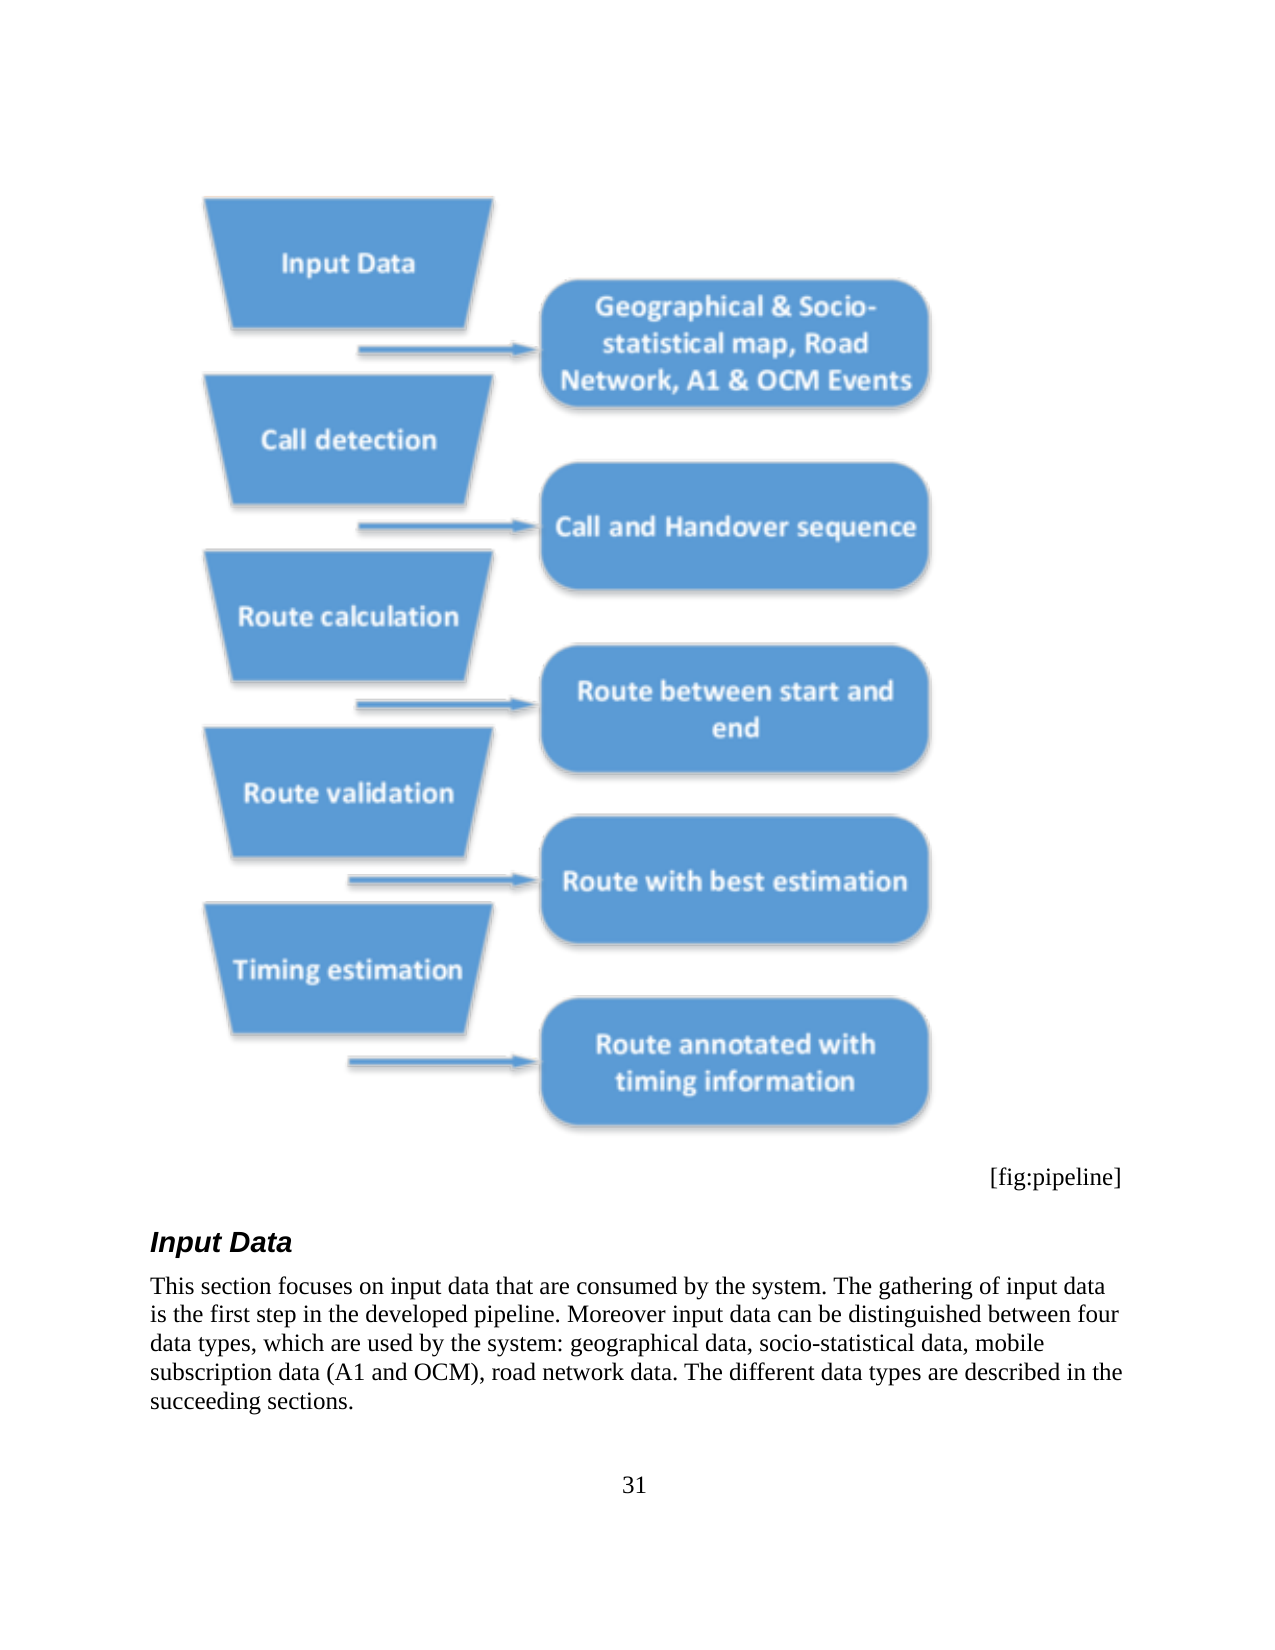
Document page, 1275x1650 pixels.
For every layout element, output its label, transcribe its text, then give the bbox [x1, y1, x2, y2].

text [fig:pipeline] [150, 150, 1125, 1191]
text This section focuses on input data that are consumed by the system. The gathering of input data is the first step in the developed pipeline. Moreover input data can be distinguished between four data types, which are used by the system: geographical data, socio-statistical data, mobile subscription data (A1 and OCM), road network data. The different data types are described in the succeeding sections. [150, 1271, 1125, 1414]
picture [150, 150, 984, 1186]
subtitle Input Data [150, 1225, 1125, 1258]
